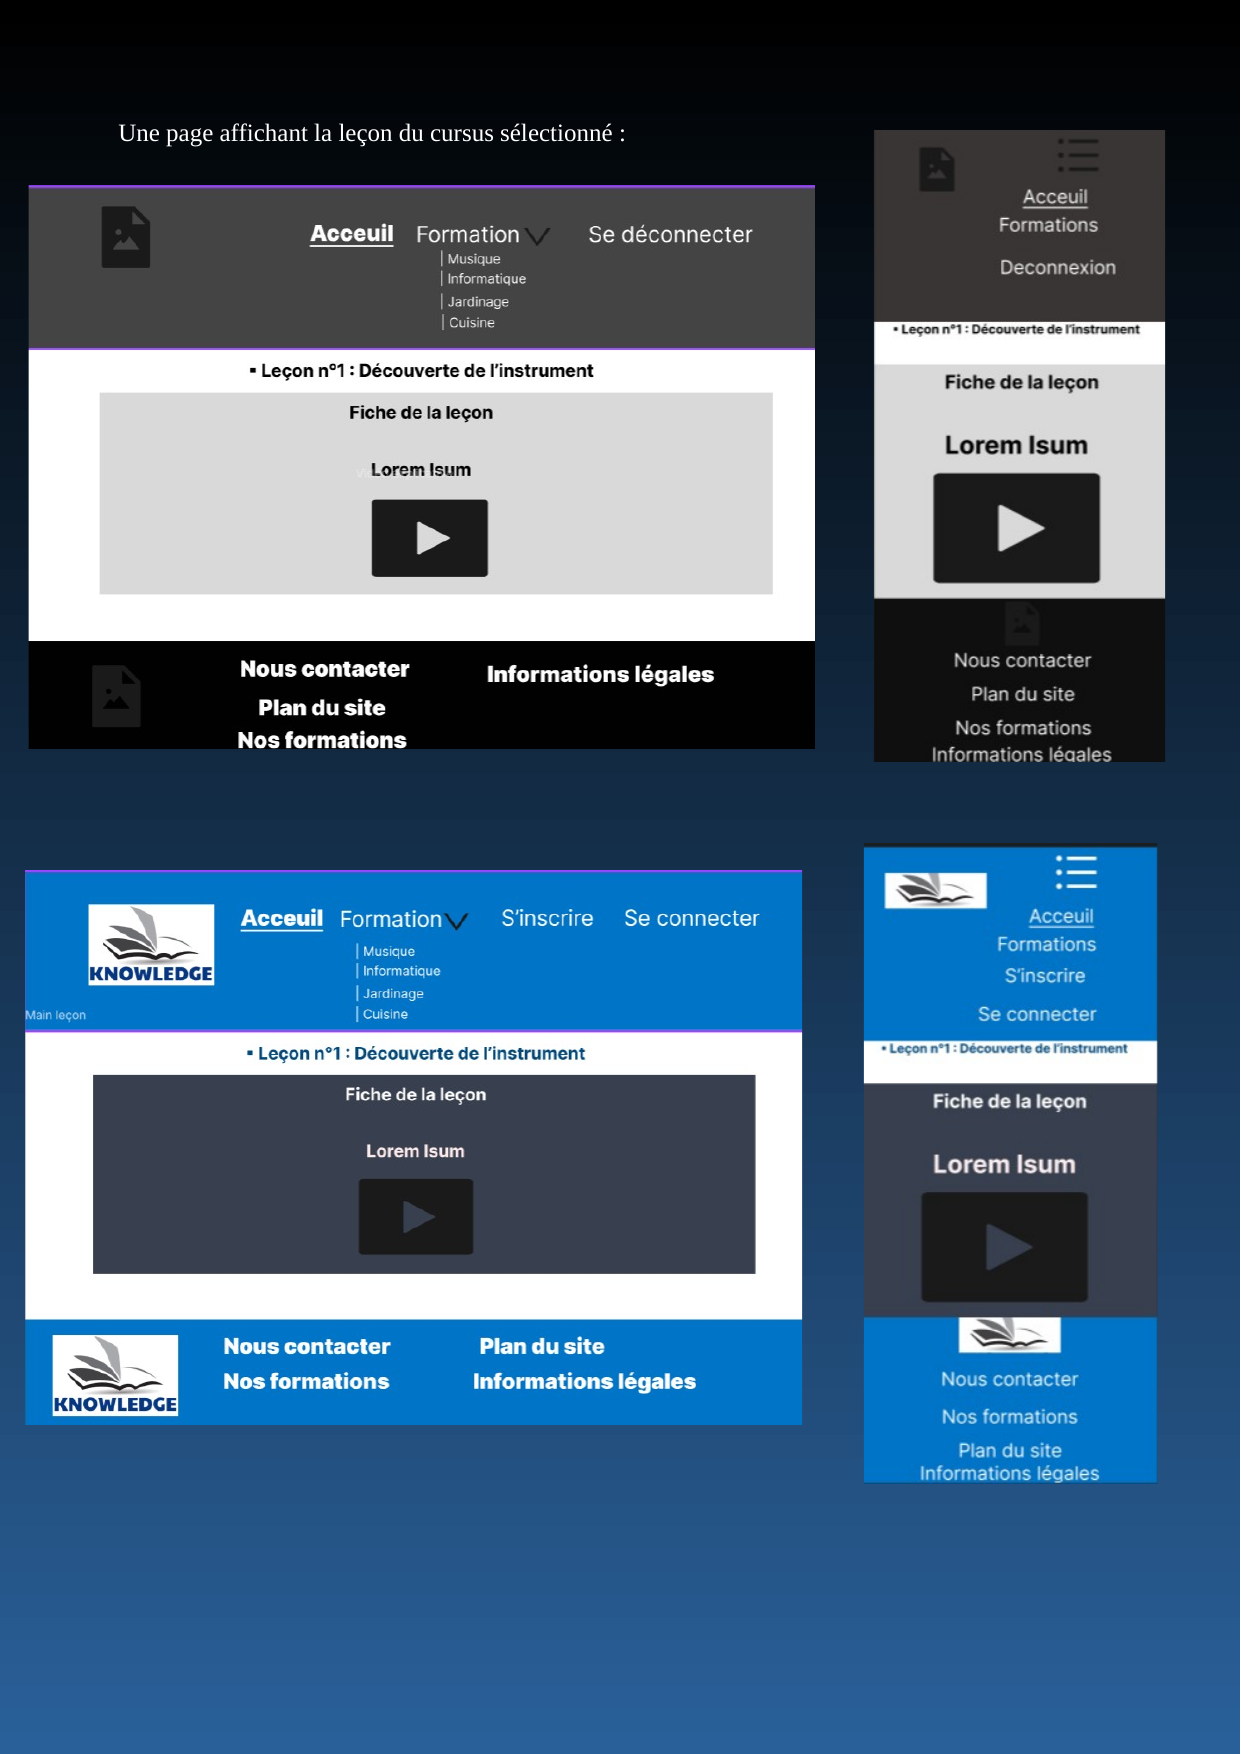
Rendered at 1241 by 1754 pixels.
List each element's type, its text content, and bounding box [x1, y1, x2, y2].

picture [28, 185, 815, 749]
picture [873, 130, 1166, 762]
picture [25, 870, 803, 1425]
text Une page affichant la leçon du cursus sélectionné : [118, 118, 1122, 147]
picture [863, 843, 1158, 1484]
